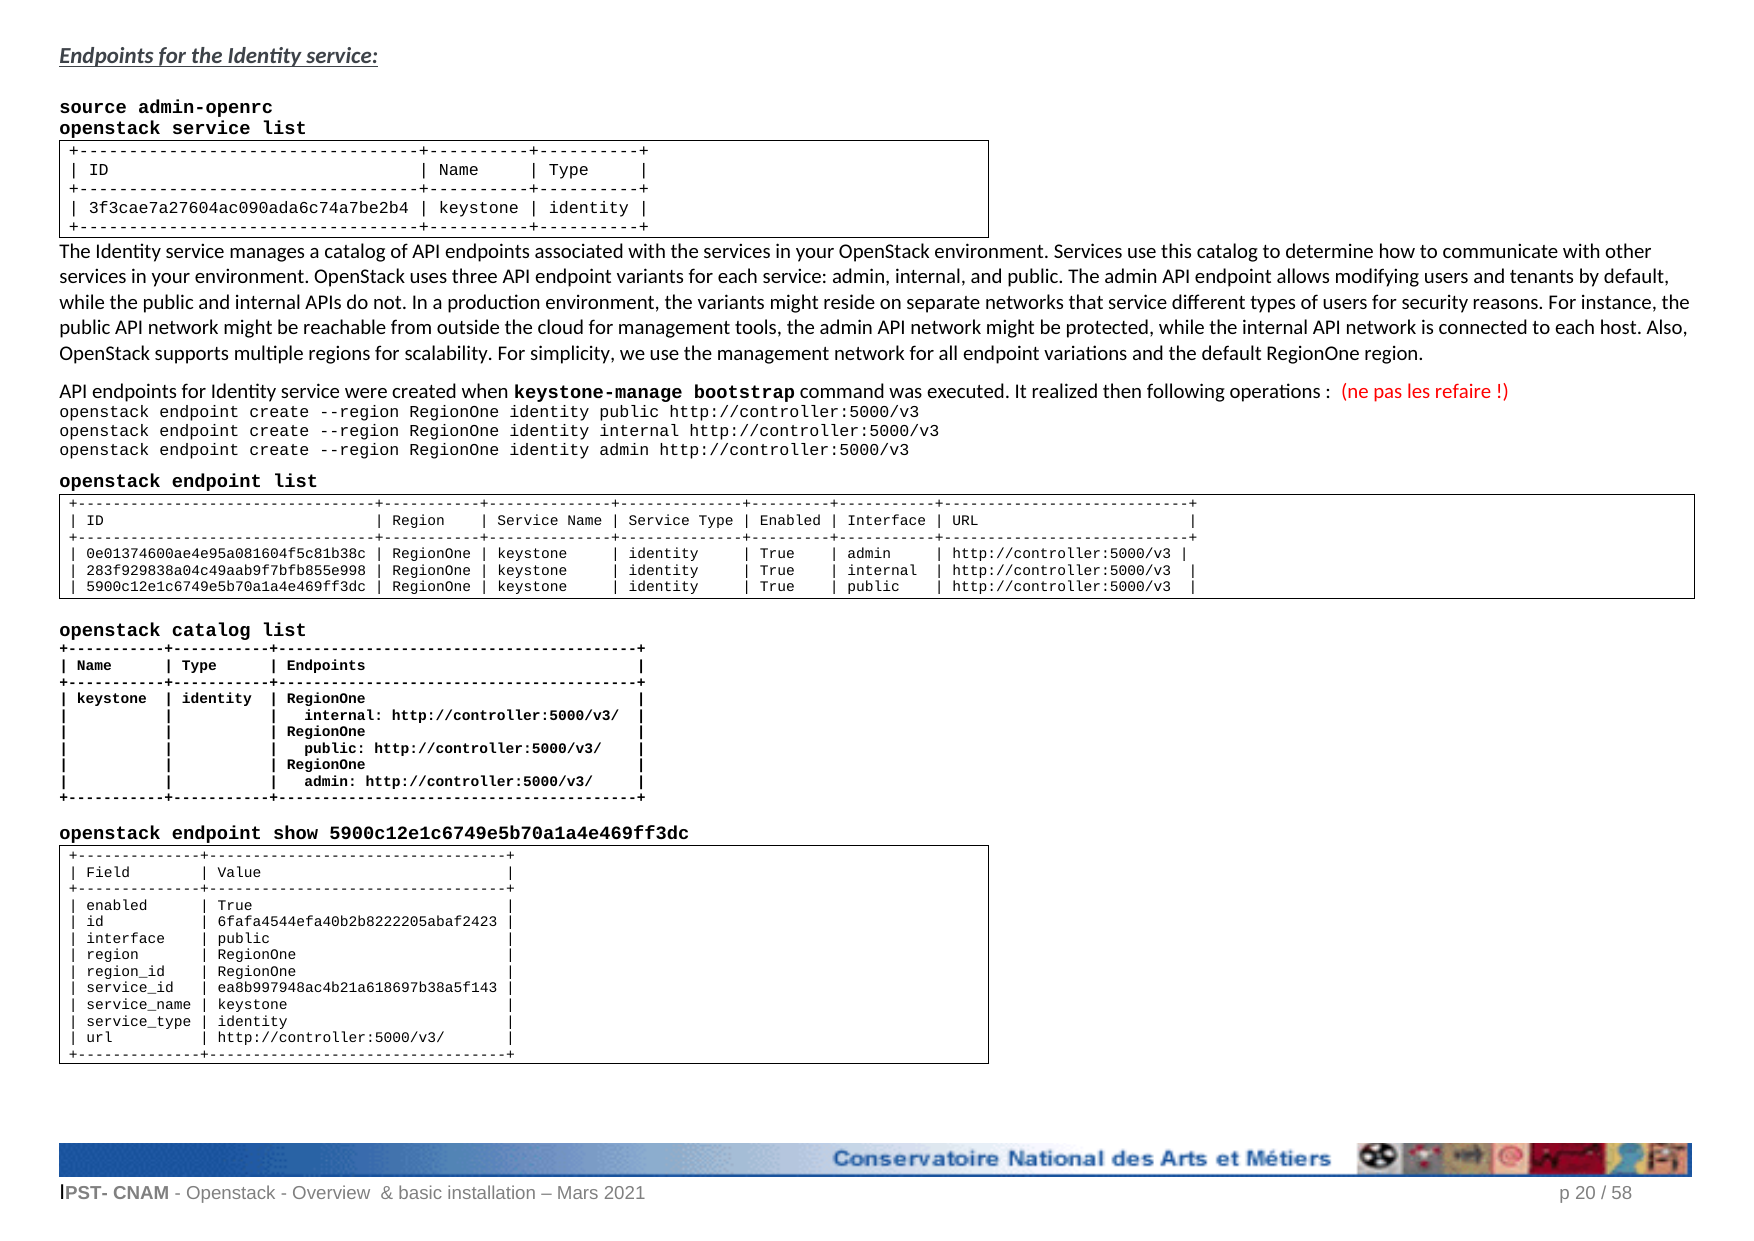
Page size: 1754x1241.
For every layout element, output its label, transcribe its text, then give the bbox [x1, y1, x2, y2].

text | service_type | identity | [60, 1011, 988, 1027]
text +----------------------------------+----------+----------+ [60, 215, 988, 237]
text openstack service list [59, 119, 1695, 140]
text openstack endpoint list [59, 472, 1695, 493]
text openstack endpoint create --region RegionOne identity public http://controller:5000/v3 [59, 404, 1695, 423]
text Endpoints for the Identity service: [59, 41, 1695, 69]
text openstack catalog list [59, 620, 1695, 642]
text openstack endpoint create --region RegionOne identity internal http://controller:5000/v3 [59, 423, 1695, 442]
text | ID | Region | Service Name | Service Type | Enabled | Interface | URL | [60, 510, 1694, 527]
text +--------------+----------------------------------+ [60, 846, 988, 862]
text +----------------------------------+----------+----------+ [60, 178, 988, 196]
text | id | 6fafa4544efa40b2b8222205abaf2423 | [60, 911, 988, 928]
text source admin-openrc [59, 97, 1695, 119]
text | 0e01374600ae4e95a081604f5c81b38c | RegionOne | keystone | identity | True | admin | http://controller:5000/v3 | [60, 543, 1694, 560]
text | | | internal: http://controller:5000/v3/ | [59, 708, 1695, 724]
text API endpoints for Identity service were created when keystone-manage bootstrap command was executed. It realized then following operations : (ne pas les refaire !) [59, 378, 1695, 404]
text | enabled | True | [60, 895, 988, 911]
text | 283f929838a04c49aab9f7bfb855e998 | RegionOne | keystone | identity | True | internal | http://controller:5000/v3 | [60, 560, 1694, 576]
text +----------------------------------+----------+----------+ [60, 141, 988, 159]
text | | | public: http://controller:5000/v3/ | [59, 741, 1695, 758]
text | interface | public | [60, 928, 988, 944]
text +----------------------------------+-----------+--------------+--------------+---------+-----------+----------------------------+ [60, 527, 1694, 543]
text openstack endpoint show 5900c12e1c6749e5b70a1a4e469ff3dc [59, 824, 1695, 845]
text | 3f3cae7a27604ac090ada6c74a7be2b4 | keystone | identity | [60, 196, 988, 215]
text | keystone | identity | RegionOne | [59, 691, 1695, 708]
text +-----------+-----------+-----------------------------------------+ [59, 791, 1695, 807]
text | service_id | ea8b997948ac4b21a618697b38a5f143 | [60, 978, 988, 994]
text | 5900c12e1c6749e5b70a1a4e469ff3dc | RegionOne | keystone | identity | True | public | http://controller:5000/v3 | [60, 576, 1694, 598]
text | region_id | RegionOne | [60, 961, 988, 978]
text | | | admin: http://controller:5000/v3/ | [59, 774, 1695, 791]
text +----------------------------------+-----------+--------------+--------------+---------+-----------+----------------------------+ [60, 495, 1694, 510]
text | region | RegionOne | [60, 944, 988, 961]
text | | | RegionOne | [59, 758, 1695, 774]
text +--------------+----------------------------------+ [60, 878, 988, 895]
text | service_name | keystone | [60, 994, 988, 1011]
text | Field | Value | [60, 862, 988, 878]
text The Identity service manages a catalog of API endpoints associated with the services in your OpenStack environment. Services use this catalog to determine how to communicate with other services in your environment. OpenStack uses three API endpoint variants for each service: admin, internal, and public. The admin API endpoint allows modifying users and tenants by default, while the public and internal APIs do not. In a production environment, the variants might reside on separate networks that service different types of users for security reasons. For instance, the public API network might be reachable from outside the cloud for management tools, the admin API network might be protected, while the internal API network is connected to each host. Also, OpenStack supports multiple regions for scalability. For simplicity, we use the management network for all endpoint variations and the default RegionOne region. [59, 238, 1695, 365]
text | | | RegionOne | [59, 724, 1695, 741]
text | Name | Type | Endpoints | [59, 658, 1695, 675]
text +-----------+-----------+-----------------------------------------+ [59, 642, 1695, 658]
text +-----------+-----------+-----------------------------------------+ [59, 675, 1695, 691]
text openstack endpoint create --region RegionOne identity admin http://controller:5000/v3 [59, 442, 1695, 461]
text | ID | Name | Type | [60, 159, 988, 178]
text +--------------+----------------------------------+ [60, 1044, 988, 1063]
text | url | http://controller:5000/v3/ | [60, 1027, 988, 1044]
